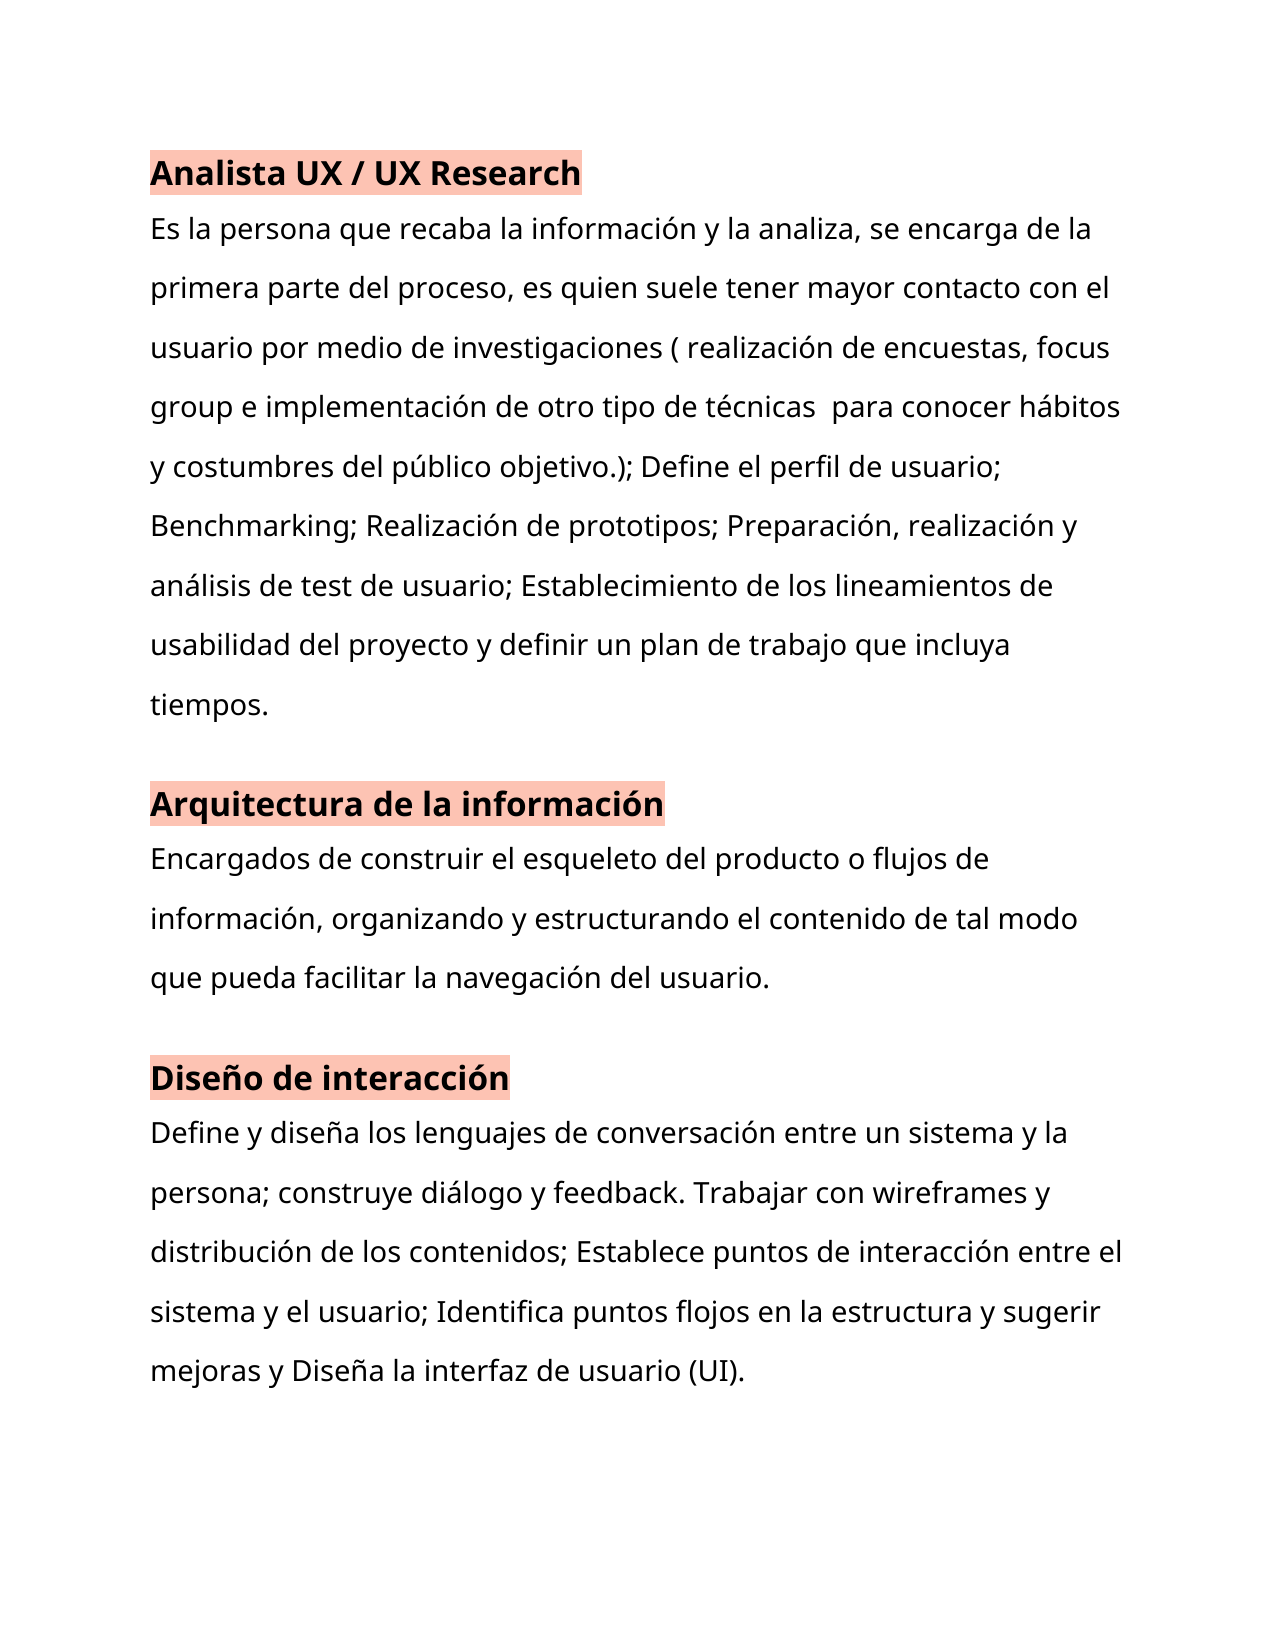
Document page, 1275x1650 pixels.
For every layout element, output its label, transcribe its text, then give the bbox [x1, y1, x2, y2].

subtitle Analista UX / UX Research [582, 150, 1125, 195]
text Define y diseña los lenguajes de conversación entre un sistema y la persona; construye diálogo y feedback. Trabajar con wireframes y distribución de los contenidos; Establece puntos de interacción entre el sistema y el usuario; Identifica puntos flojos en la estructura y sugerir mejoras y Diseña la interfaz de usuario (UI). [150, 1112, 1125, 1390]
text Encargados de construir el esqueleto del producto o flujos de información, organizando y estructurando el contenido de tal modo que pueda facilitar la navegación del usuario. [150, 839, 1125, 997]
text Es la persona que recaba la información y la analiza, se encarga de la primera parte del proceso, es quien suele tener mayor contacto con el usuario por medio de investigaciones ( realización de encuestas, focus group e implementación de otro tipo de técnicas para conocer hábitos y costumbres del público objetivo.); Define el perfil de usuario; Benchmarking; Realización de prototipos; Preparación, realización y análisis de test de usuario; Establecimiento de los lineamientos de usabilidad del proyecto y definir un plan de trabajo que incluya tiempos. [150, 208, 1125, 723]
subtitle Arquitectura de la información [665, 781, 1125, 826]
subtitle Diseño de interacción [150, 1054, 1125, 1100]
